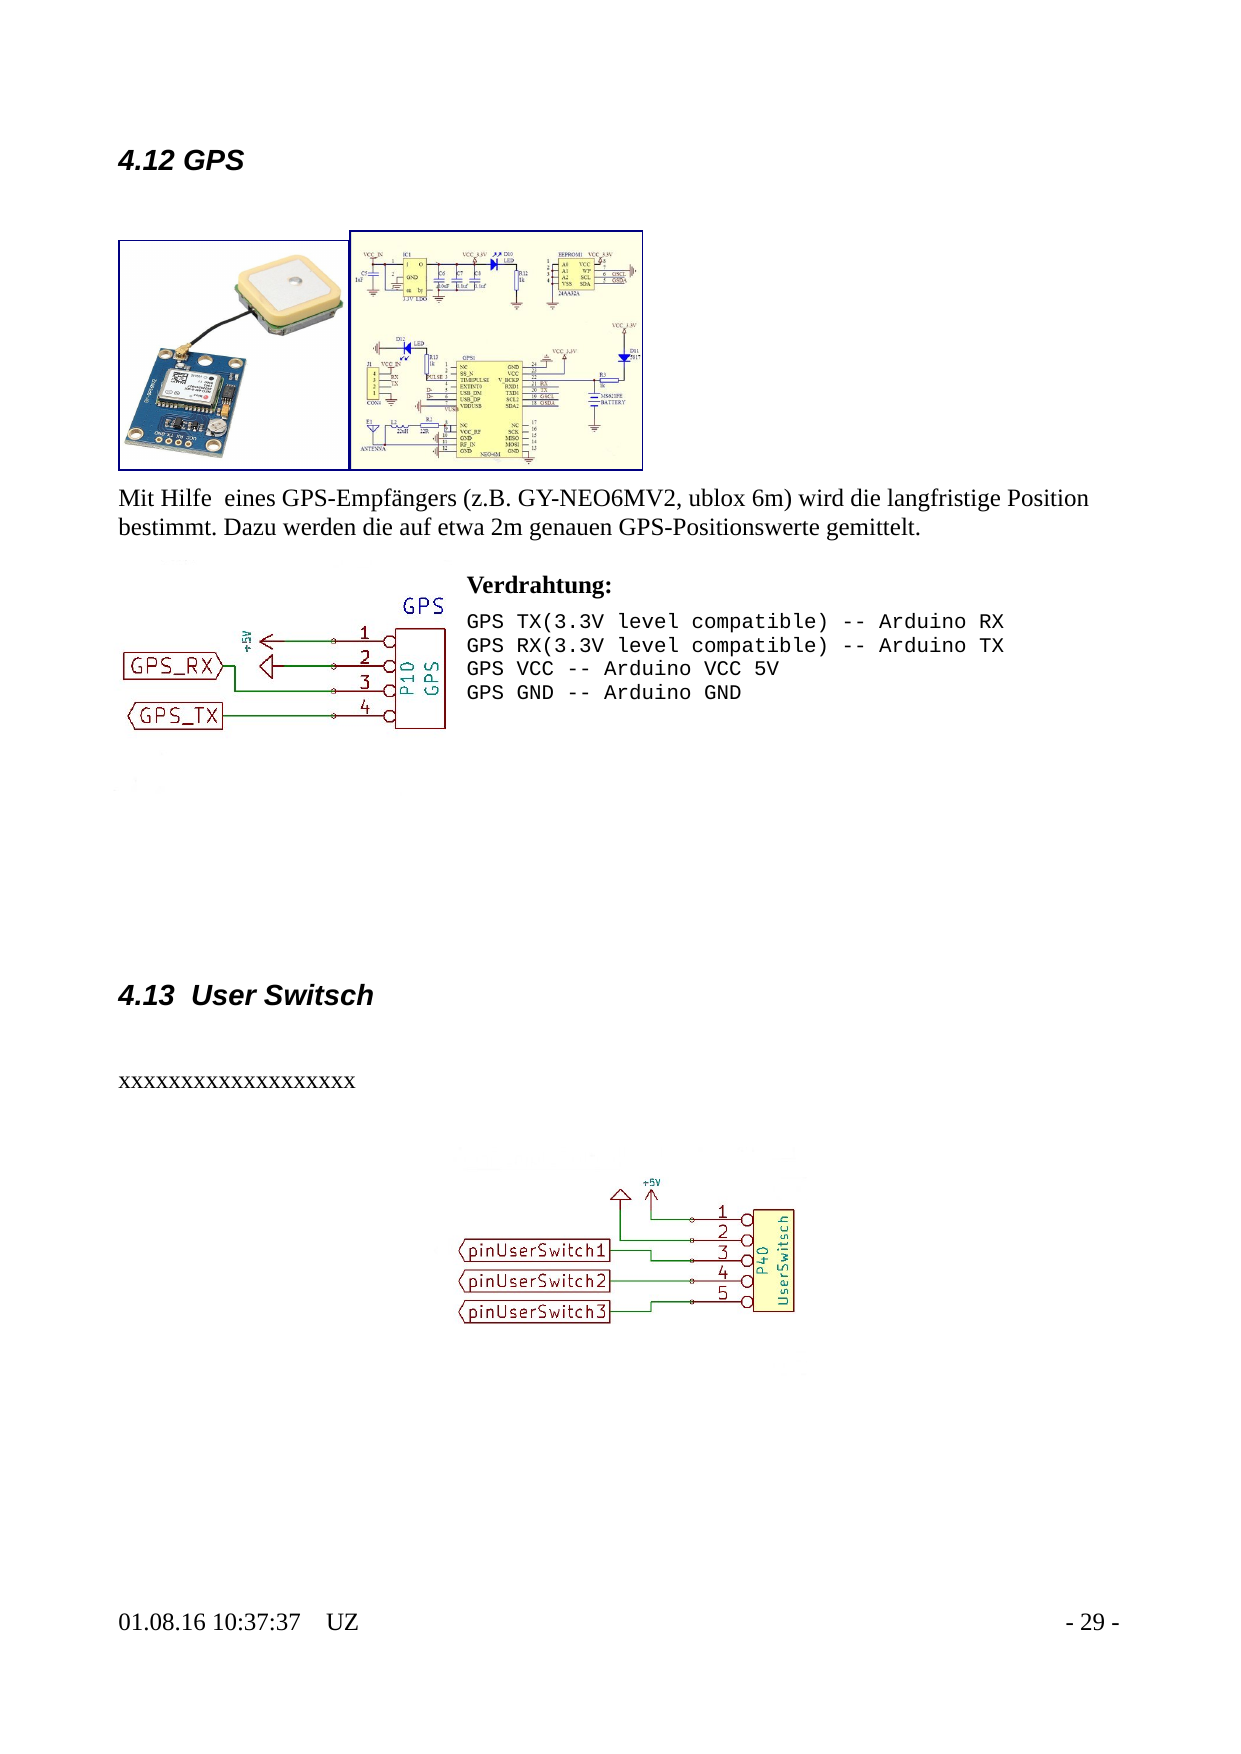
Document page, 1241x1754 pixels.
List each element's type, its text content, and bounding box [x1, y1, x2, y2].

text xxxxxxxxxxxxxxxxxxx [118, 1065, 1122, 1094]
text Mit Hilfe eines GPS-Empfängers (z.B. GY-NEO6MV2, ublox 6m) wird die langfristige Position bestimmt. Dazu werden die auf etwa 2m genauen GPS-Positionswerte gemittelt. Verdrahtung: [118, 483, 1122, 598]
picture [433, 1147, 807, 1396]
picture [351, 232, 642, 469]
subtitle 4.12 GPS [118, 143, 1122, 177]
picture [113, 560, 467, 796]
text GPS TX(3.3V level compatible) -- Arduino RX GPS RX(3.3V level compatible) -- Arduino TX GPS VCC -- Arduino VCC 5V GPS GND -- Arduino GND [467, 611, 1122, 706]
picture [120, 241, 348, 469]
subtitle 4.13 User Switsch [118, 978, 1122, 1012]
